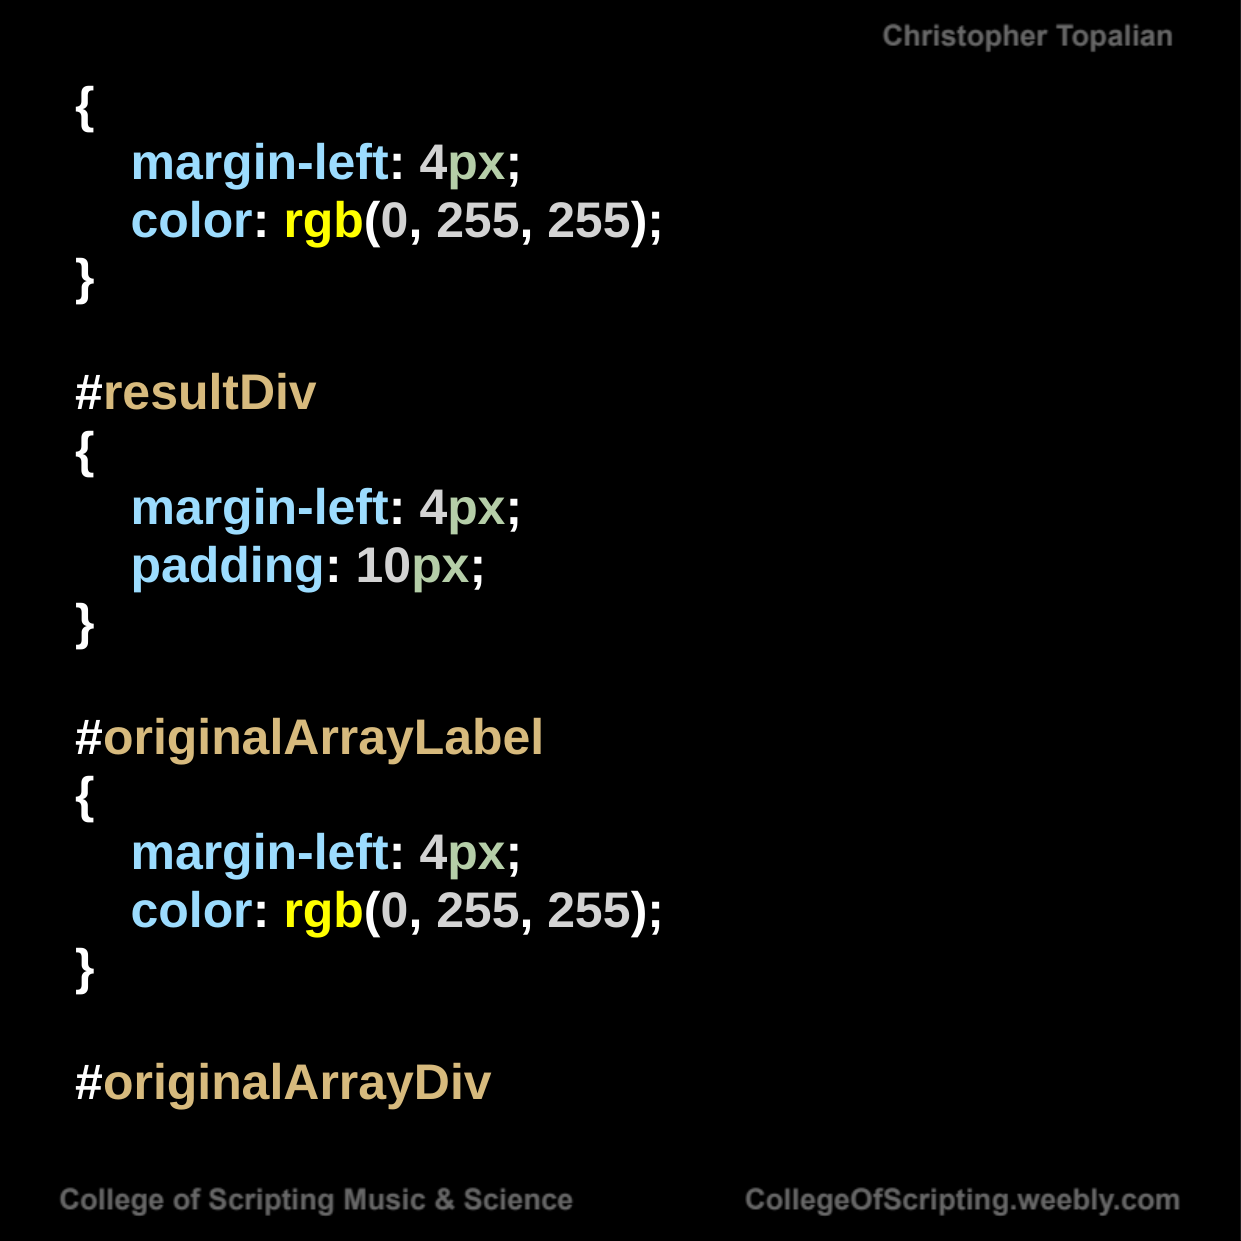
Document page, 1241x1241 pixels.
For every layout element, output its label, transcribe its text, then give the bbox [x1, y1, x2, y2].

text } [75, 937, 1166, 995]
text margin-left: 4px; [75, 132, 1166, 190]
text } [75, 592, 1166, 650]
text padding: 10px; [75, 535, 1166, 592]
text margin-left: 4px; [75, 477, 1166, 535]
text } [75, 247, 1166, 305]
text { [75, 75, 1166, 132]
text { [75, 420, 1166, 477]
text #originalArrayLabel [75, 707, 1166, 765]
text { [75, 765, 1166, 822]
text #resultDiv [75, 362, 1166, 420]
text color: rgb(0, 255, 255); [75, 880, 1166, 937]
text color: rgb(0, 255, 255); [75, 190, 1166, 247]
text margin-left: 4px; [75, 822, 1166, 880]
text #originalArrayDiv [75, 1052, 1166, 1110]
